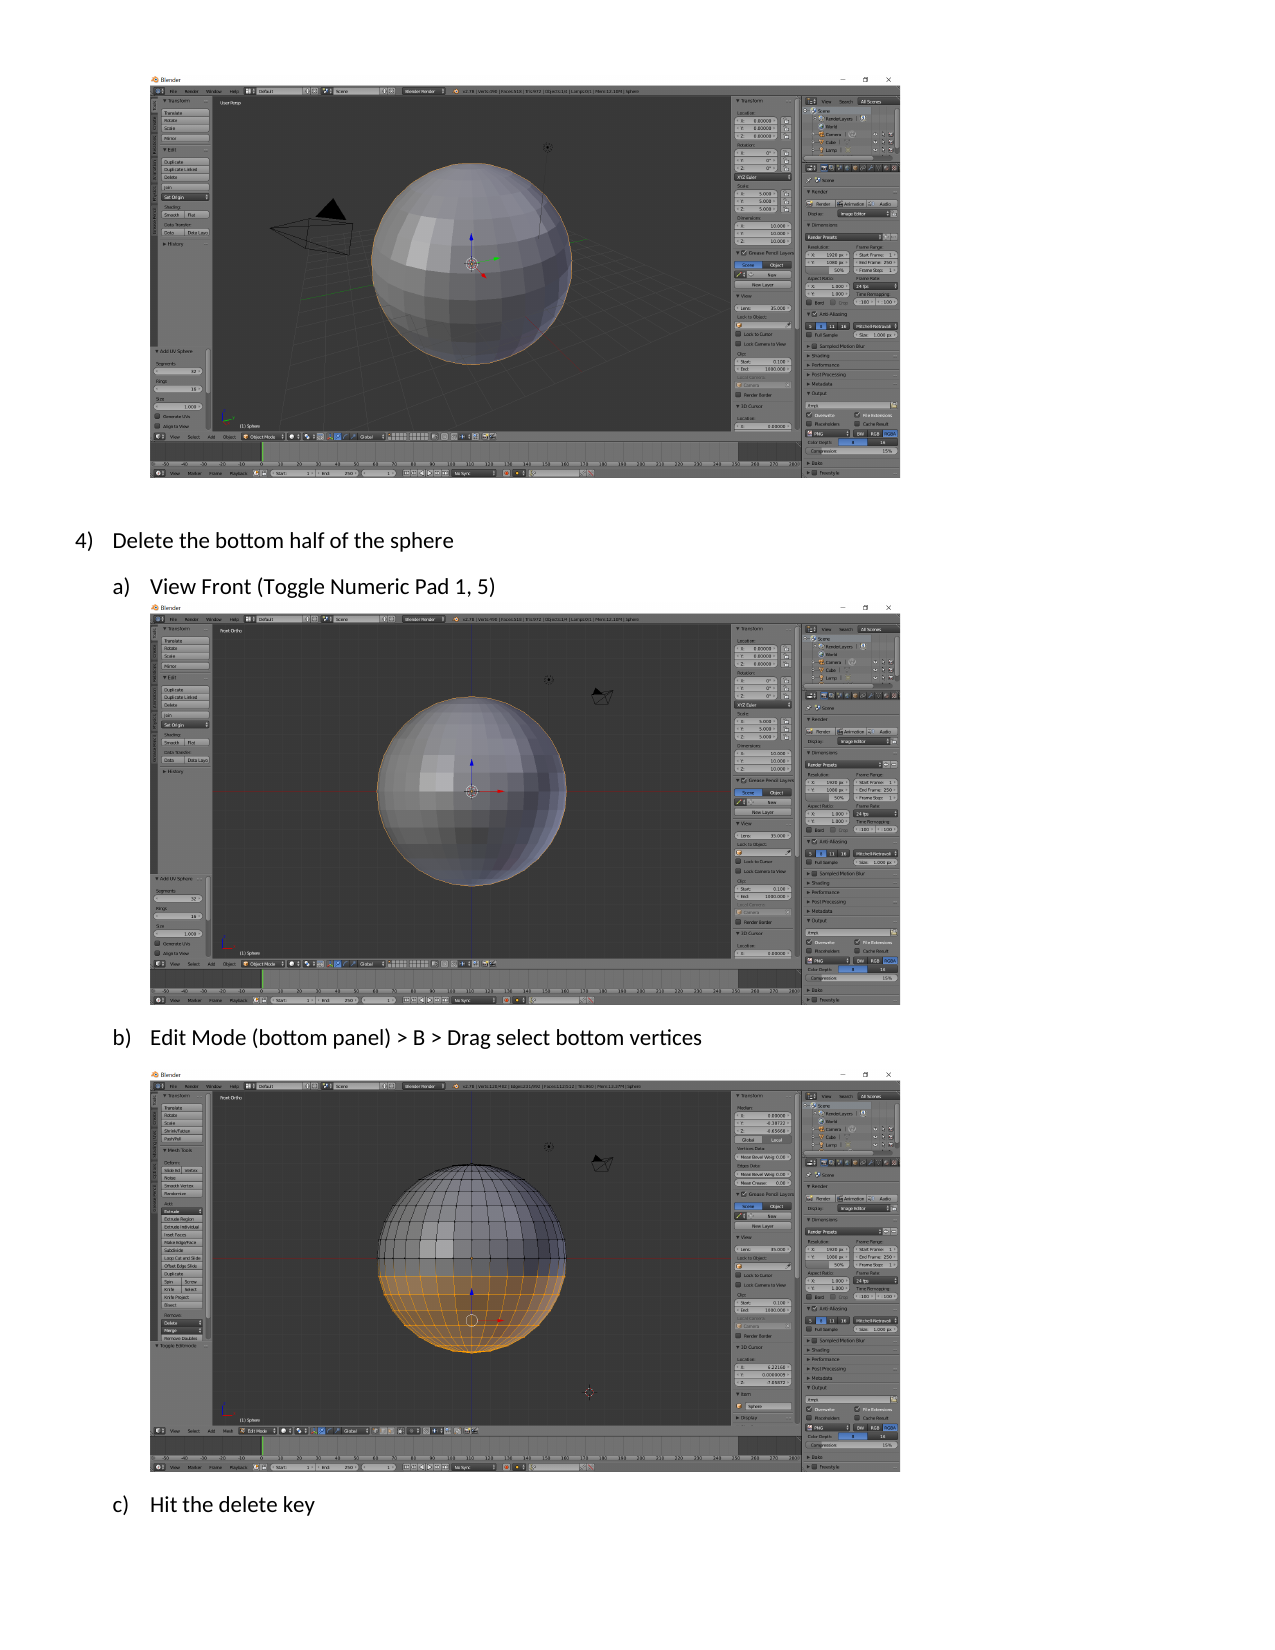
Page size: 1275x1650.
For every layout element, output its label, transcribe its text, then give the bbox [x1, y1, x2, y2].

list View Front (Toggle Numeric Pad 1, 5) [112, 572, 1200, 1004]
list Delete the bottom half of the sphere [75, 526, 1200, 554]
list Hit the delete key [112, 1490, 1200, 1518]
list Edit Mode (bottom panel) > B > Drag select bottom vertices [112, 1023, 1200, 1051]
